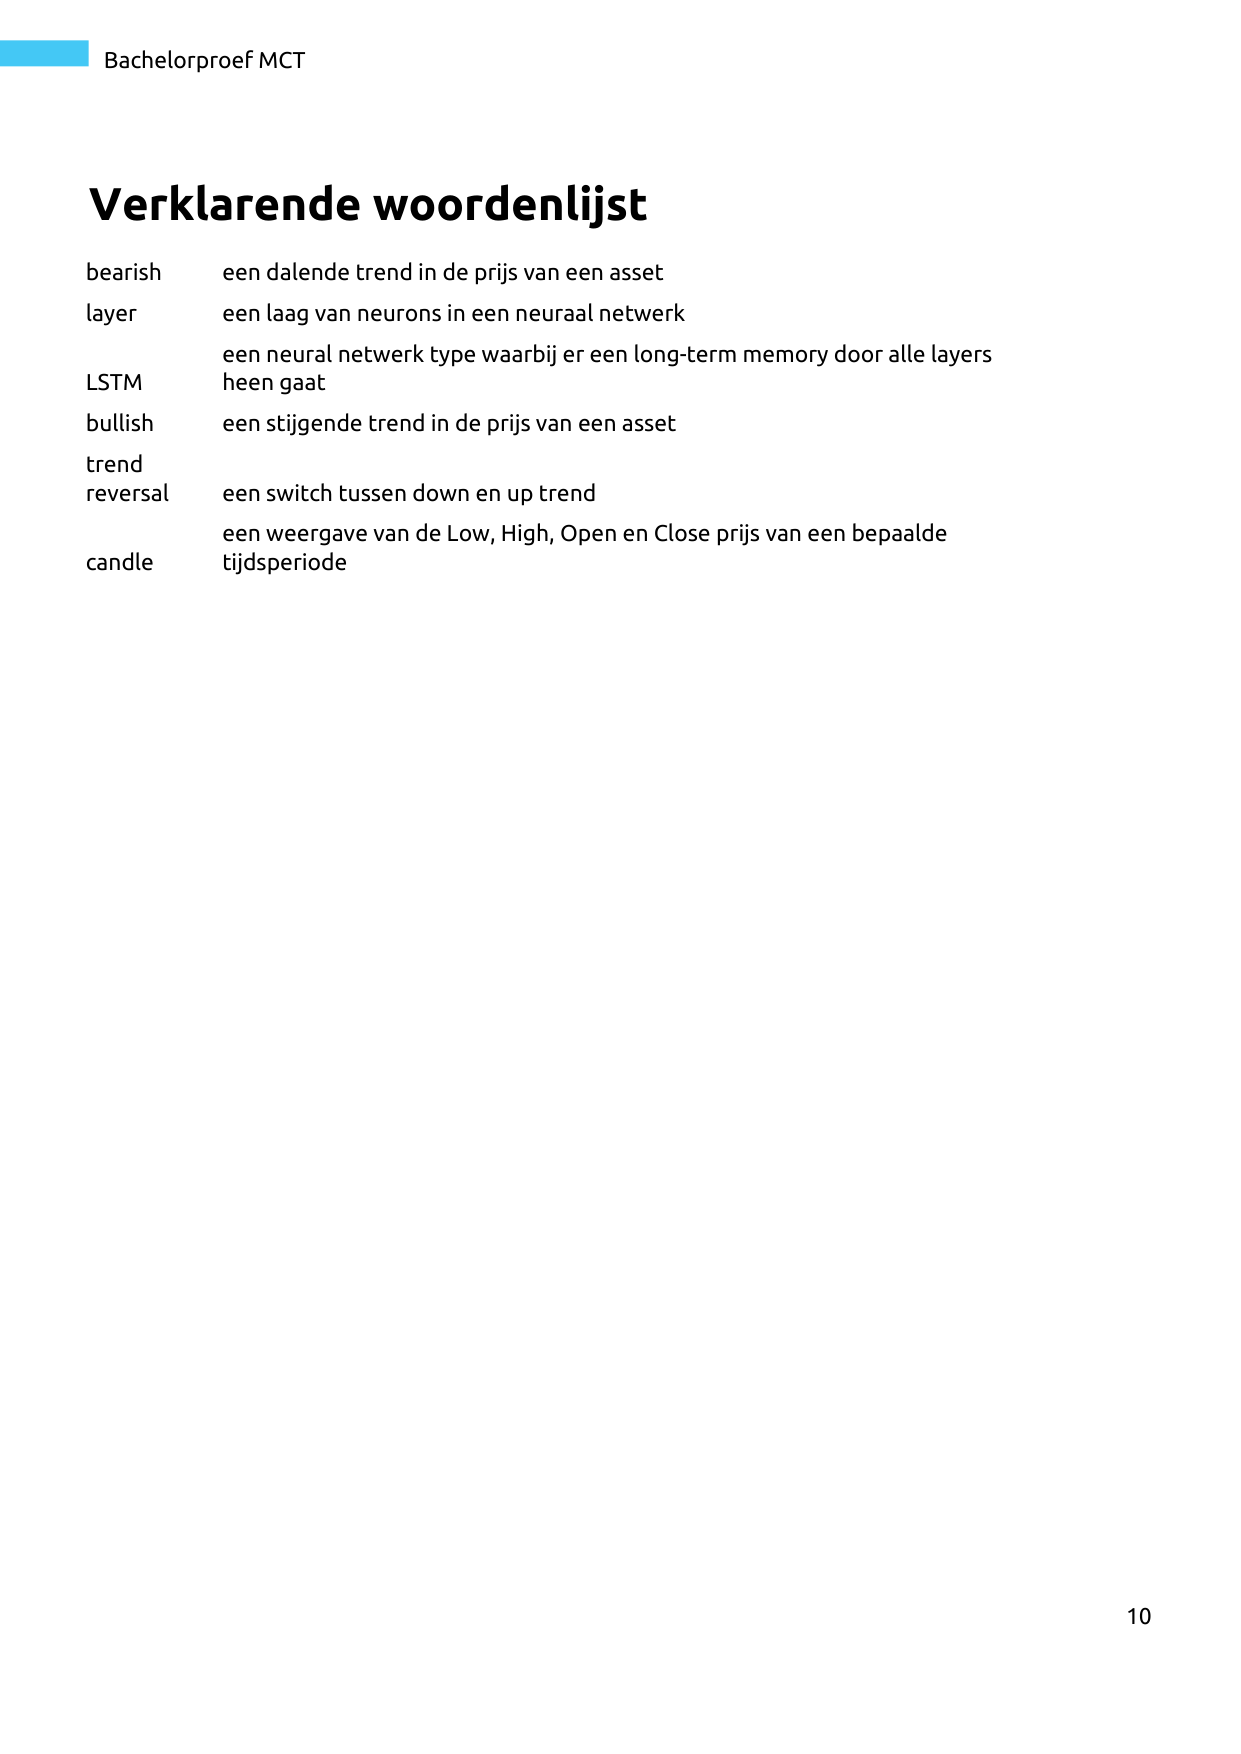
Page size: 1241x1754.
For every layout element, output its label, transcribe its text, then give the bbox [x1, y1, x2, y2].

table_cell een neural netwerk type waarbij er een long-term memory door alle layers heen gaat [219, 340, 1012, 409]
table_cell candle [83, 520, 219, 589]
table_cell bullish [83, 410, 219, 451]
table_cell trend reversal [83, 451, 219, 520]
table_cell een laag van neurons in een neuraal netwerk [219, 299, 1012, 340]
table_header een dalende trend in de prijs van een asset [219, 258, 1012, 299]
table_cell een stijgende trend in de prijs van een asset [219, 410, 1012, 451]
table_cell een switch tussen down en up trend [219, 451, 1012, 520]
table_cell een weergave van de Low, High, Open en Close prijs van een bepaalde tijdsperiode [219, 520, 1012, 589]
subtitle Verklarende woordenlijst [89, 177, 1152, 229]
table_cell LSTM [83, 340, 219, 409]
table_header bearish [83, 258, 219, 299]
table_cell layer [83, 299, 219, 340]
